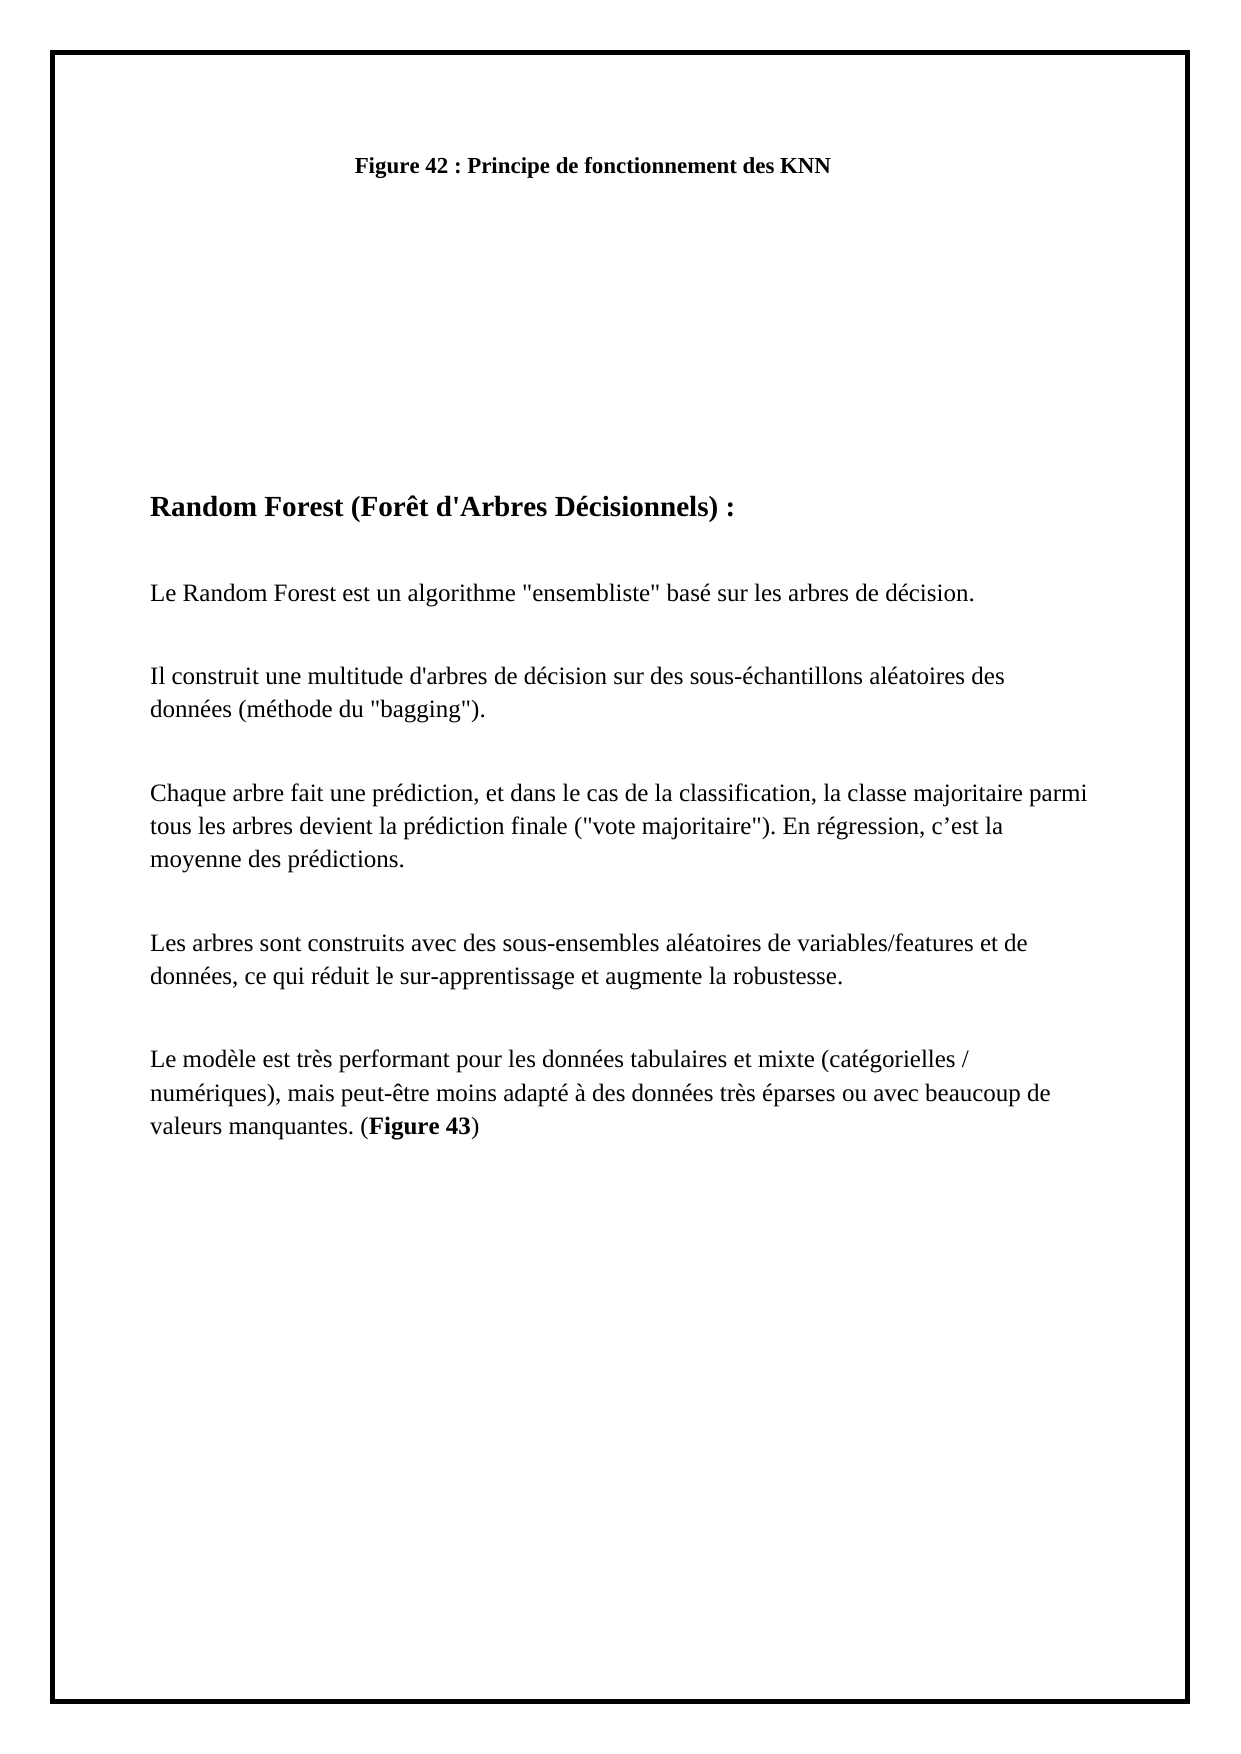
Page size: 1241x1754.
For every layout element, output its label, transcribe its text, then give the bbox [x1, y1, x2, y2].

text Chaque arbre fait une prédiction, et dans le cas de la classification, la classe majoritaire parmi tous les arbres devient la prédiction finale ("vote majoritaire"). En régression, c’est la moyenne des prédictions. [150, 778, 1090, 873]
text Il construit une multitude d'arbres de décision sur des sous-échantillons aléatoires des données (méthode du "bagging"). [150, 661, 1090, 723]
text Les arbres sont construits avec des sous-ensembles aléatoires de variables/features et de données, ce qui réduit le sur-apprentissage et augmente la robustesse. [150, 928, 1090, 990]
text Figure 42 : Principe de fonctionnement des KNN [150, 150, 1090, 179]
text Random Forest (Forêt d'Arbres Décisionnels) : [150, 489, 1090, 522]
text Le modèle est très performant pour les données tabulaires et mixte (catégorielles / numériques), mais peut-être moins adapté à des données très éparses ou avec beaucoup de valeurs manquantes. (Figure 43) [150, 1044, 1090, 1140]
text Le Random Forest est un algorithme "ensembliste" basé sur les arbres de décision. [150, 578, 1090, 606]
